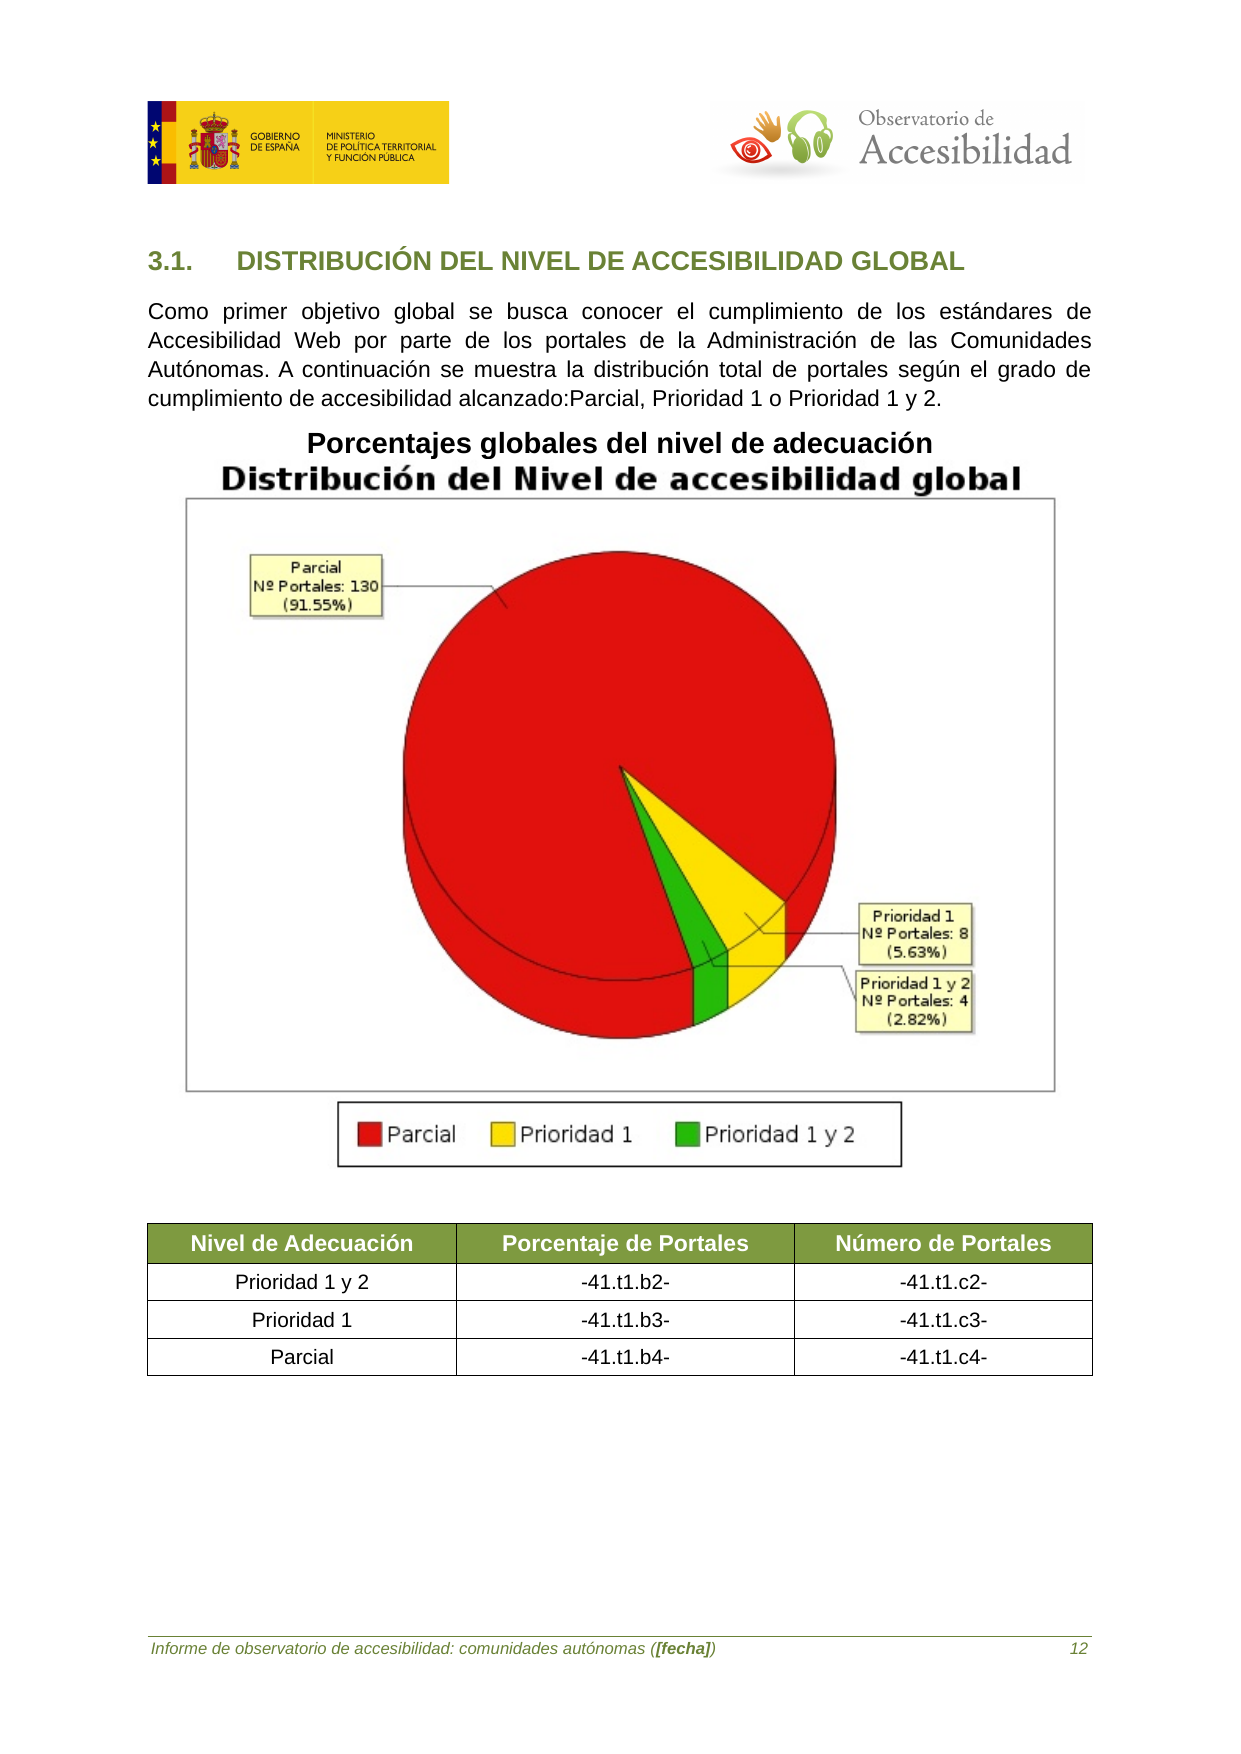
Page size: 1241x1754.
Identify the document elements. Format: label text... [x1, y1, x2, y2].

table_cell Prioridad 1 [148, 1301, 456, 1338]
table_cell -41.t1.b2- [457, 1264, 794, 1300]
table_cell -41.t1.c2- [795, 1264, 1092, 1300]
table_header Porcentaje de Portales [457, 1224, 794, 1263]
picture [710, 101, 1086, 184]
picture [147, 101, 450, 184]
table_header Nivel de Adecuación [148, 1224, 456, 1263]
table_cell -41.t1.b3- [457, 1301, 794, 1338]
table_cell Prioridad 1 y 2 [148, 1264, 456, 1300]
text Como primer objetivo global se busca conocer el cumplimiento de los estándares de Accesibilidad Web por parte de los portales de la Administración de las Comunidades Autónomas. A continuación se muestra la distribución total de portales según el grado de cumplimiento de accesibilidad alcanzado:Parcial, Prioridad 1 o Prioridad 1 y 2. [148, 298, 1092, 411]
table_cell -41.t1.b4- [457, 1339, 794, 1375]
picture [178, 459, 1062, 1169]
table_header Número de Portales [795, 1224, 1092, 1263]
table_cell Parcial [148, 1339, 456, 1375]
subtitle Distribución del nivel de accesibilidad global [148, 245, 1092, 276]
table_cell -41.t1.c4- [795, 1339, 1092, 1375]
table_cell -41.t1.c3- [795, 1301, 1092, 1338]
text Porcentajes globales del nivel de adecuación [148, 426, 1092, 460]
